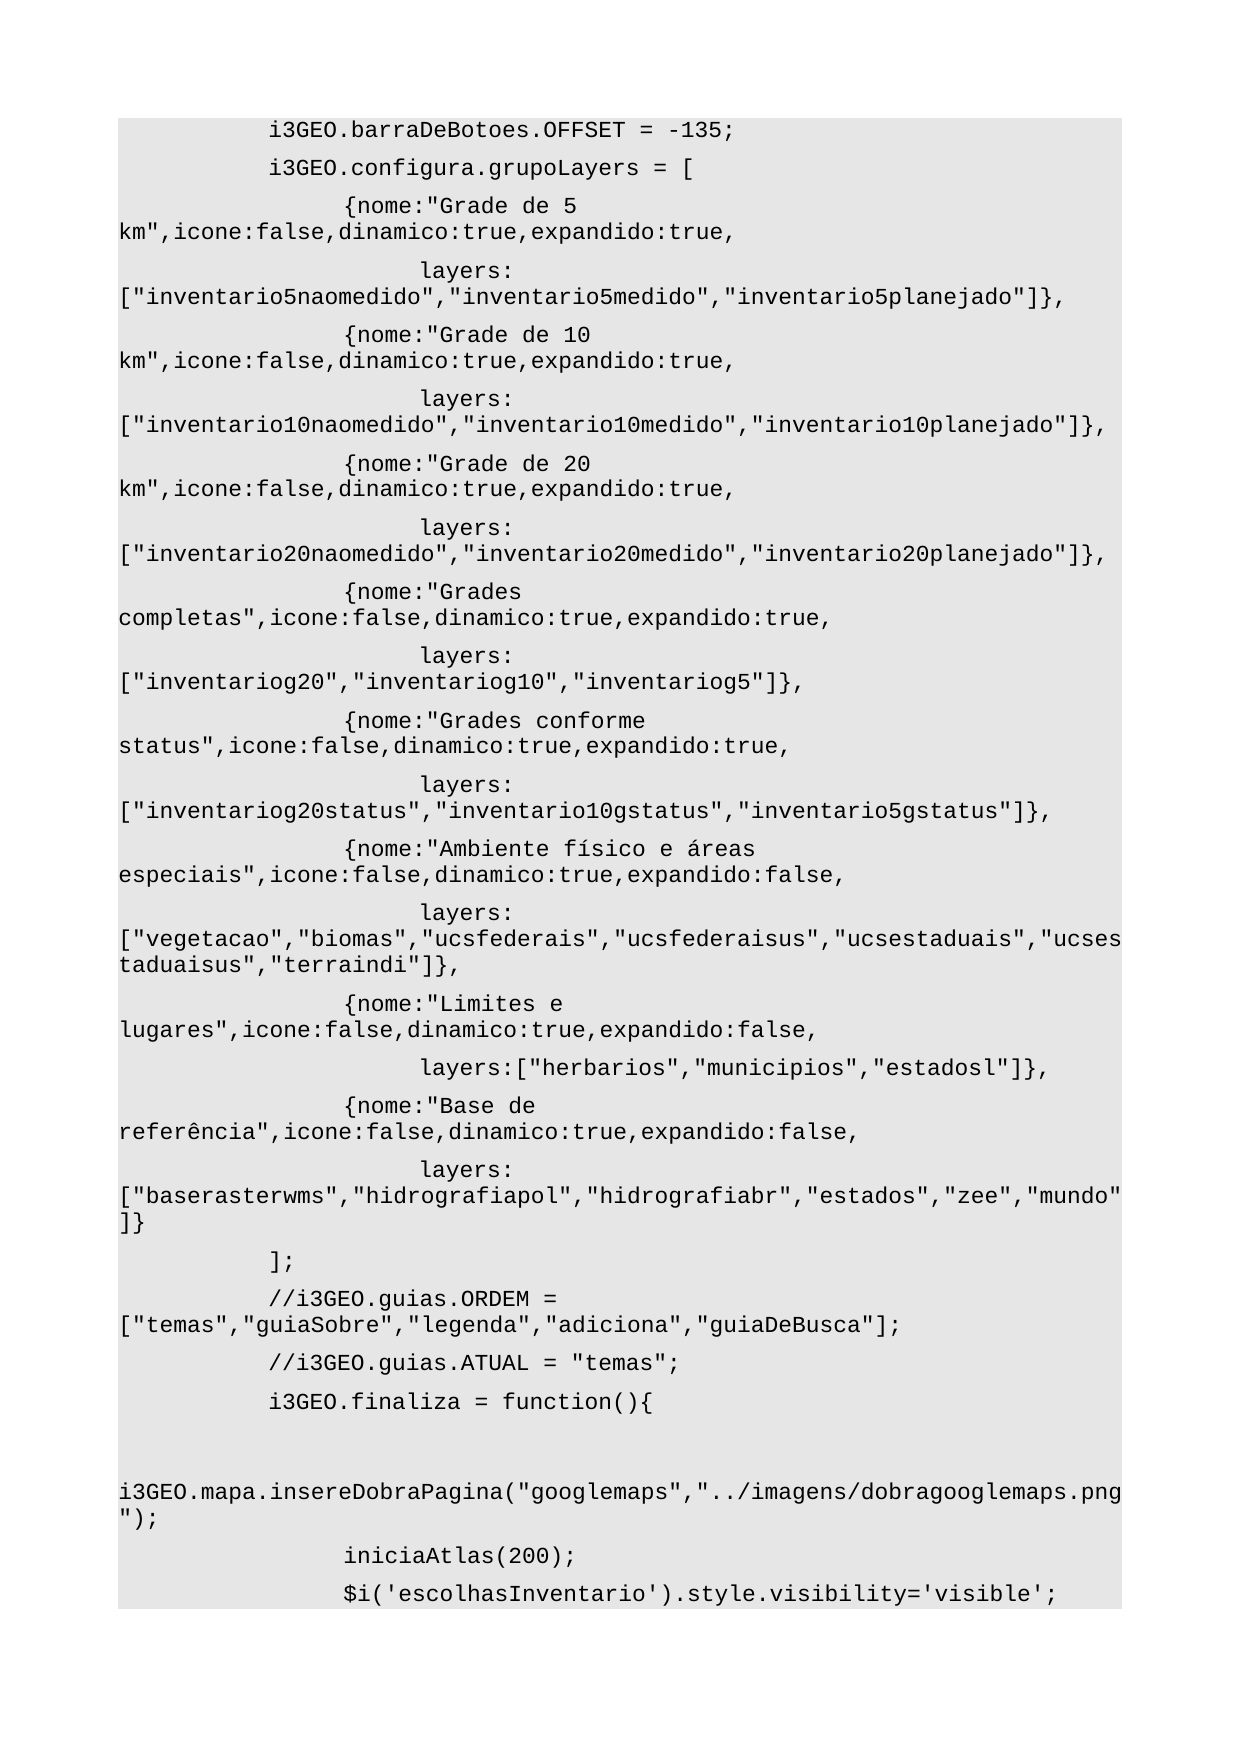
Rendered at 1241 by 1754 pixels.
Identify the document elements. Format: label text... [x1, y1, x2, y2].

text {nome:"Base de referência",icone:false,dinamico:true,expandido:false, [118, 1094, 1122, 1146]
text $i('escolhasInventario').style.visibility='visible'; [118, 1583, 1122, 1609]
text {nome:"Grade de 10 km",icone:false,dinamico:true,expandido:true, [118, 323, 1122, 375]
text layers:["inventario10naomedido","inventario10medido","inventario10planejado"]}, [118, 388, 1122, 439]
text layers:["baserasterwms","hidrografiapol","hidrografiabr","estados","zee","mundo"]} [118, 1159, 1122, 1237]
text {nome:"Limites e lugares",icone:false,dinamico:true,expandido:false, [118, 992, 1122, 1044]
text layers:["herbarios","municipios","estadosl"]}, [118, 1056, 1122, 1082]
text iniciaAtlas(200); [118, 1544, 1122, 1570]
text {nome:"Ambiente físico e áreas especiais",icone:false,dinamico:true,expandido:false, [118, 837, 1122, 889]
text {nome:"Grade de 5 km",icone:false,dinamico:true,expandido:true, [118, 195, 1122, 247]
text layers:["inventario5naomedido","inventario5medido","inventario5planejado"]}, [118, 259, 1122, 311]
text ]; [118, 1249, 1122, 1275]
text i3GEO.configura.grupoLayers = [ [118, 156, 1122, 182]
text i3GEO.finaliza = function(){ [118, 1390, 1122, 1416]
text i3GEO.mapa.insereDobraPagina("googlemaps","../imagens/dobragooglemaps.png"); [118, 1428, 1122, 1532]
text layers:["inventariog20status","inventario10gstatus","inventario5gstatus"]}, [118, 773, 1122, 825]
text {nome:"Grades completas",icone:false,dinamico:true,expandido:true, [118, 580, 1122, 632]
text {nome:"Grades conforme status",icone:false,dinamico:true,expandido:true, [118, 709, 1122, 761]
text //i3GEO.guias.ATUAL = "temas"; [118, 1352, 1122, 1378]
text layers:["inventariog20","inventariog10","inventariog5"]}, [118, 645, 1122, 697]
text i3GEO.barraDeBotoes.OFFSET = -135; [118, 118, 1122, 144]
text layers:["inventario20naomedido","inventario20medido","inventario20planejado"]}, [118, 516, 1122, 568]
text {nome:"Grade de 20 km",icone:false,dinamico:true,expandido:true, [118, 452, 1122, 504]
text //i3GEO.guias.ORDEM = ["temas","guiaSobre","legenda","adiciona","guiaDeBusca"]; [118, 1287, 1122, 1339]
text layers:["vegetacao","biomas","ucsfederais","ucsfederaisus","ucsestaduais","ucsestaduaisus","terraindi"]}, [118, 902, 1122, 979]
